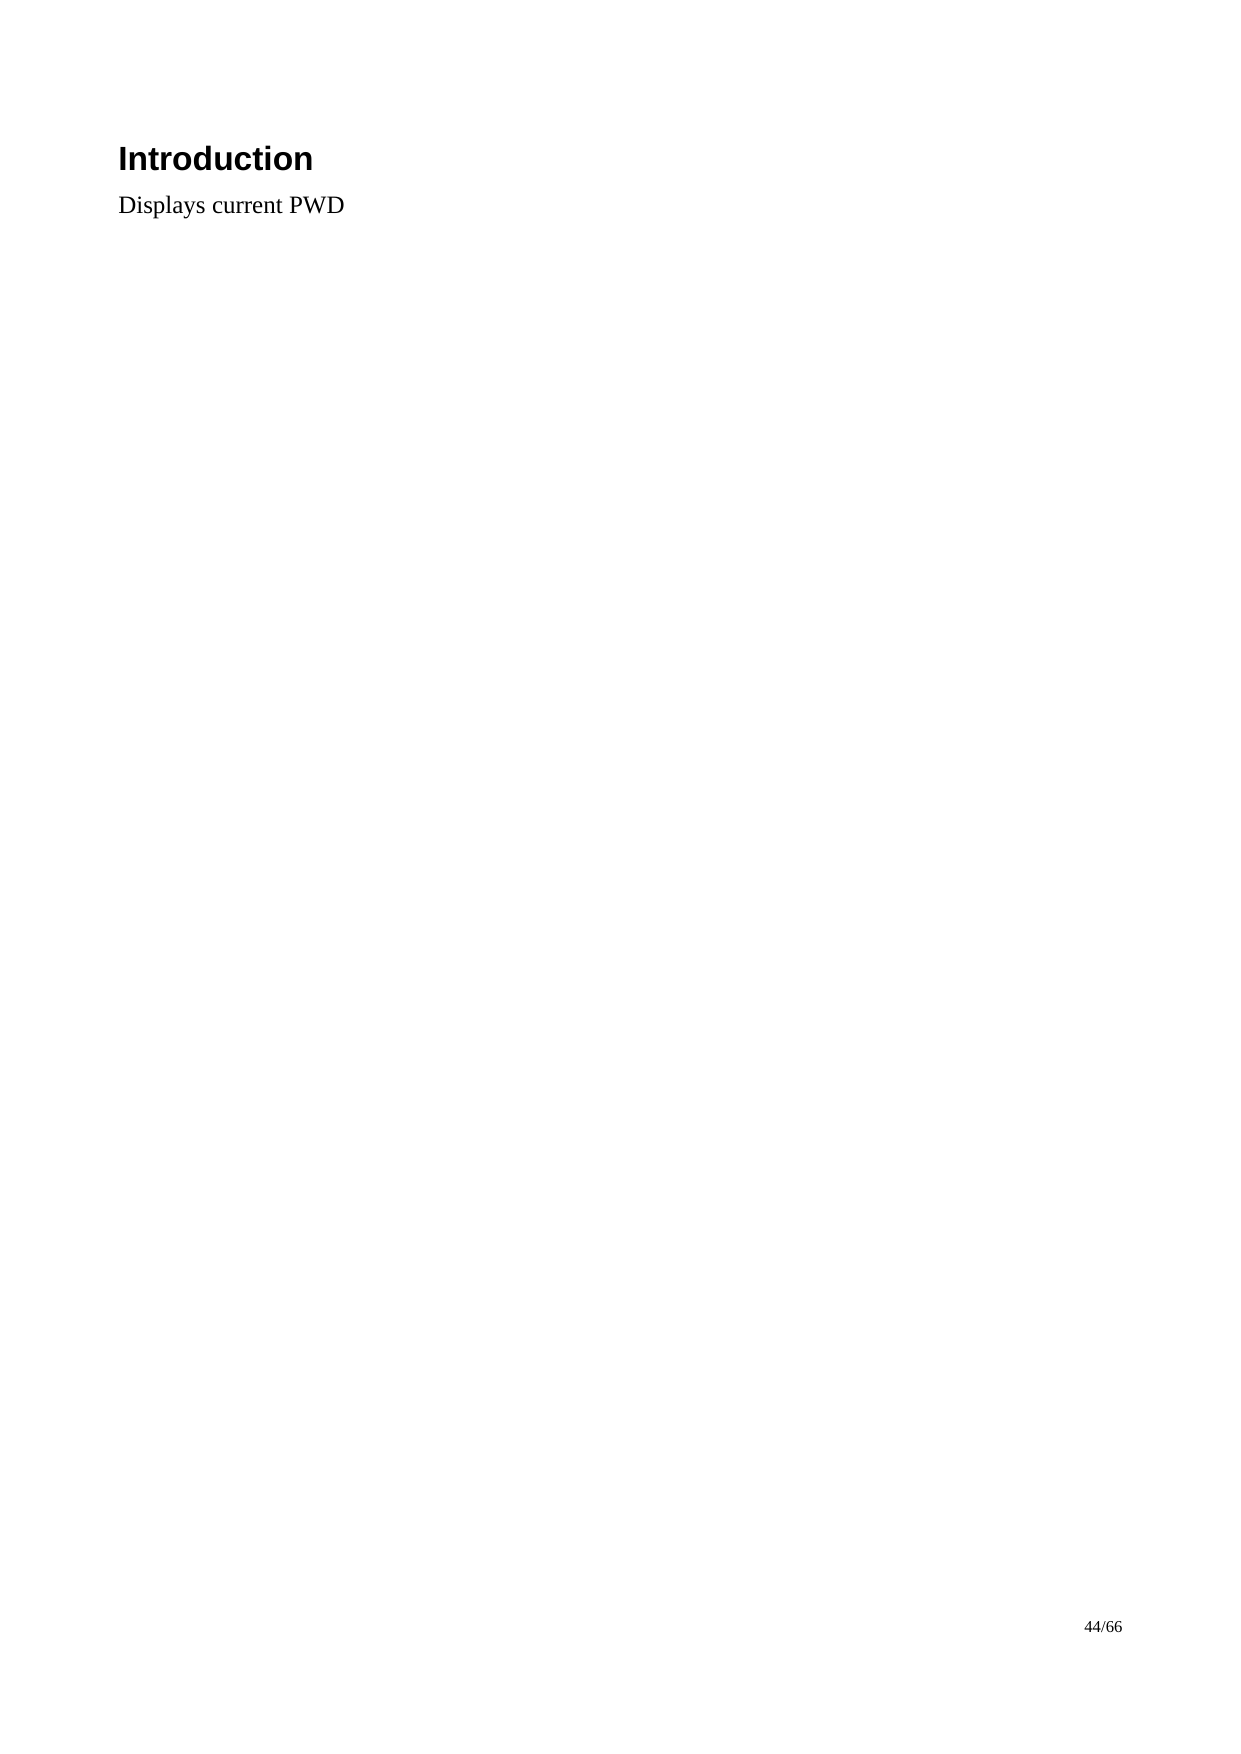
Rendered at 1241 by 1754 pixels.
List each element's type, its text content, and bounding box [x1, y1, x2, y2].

text Displays current PWD [118, 190, 1122, 219]
subtitle Introduction [118, 139, 1122, 178]
